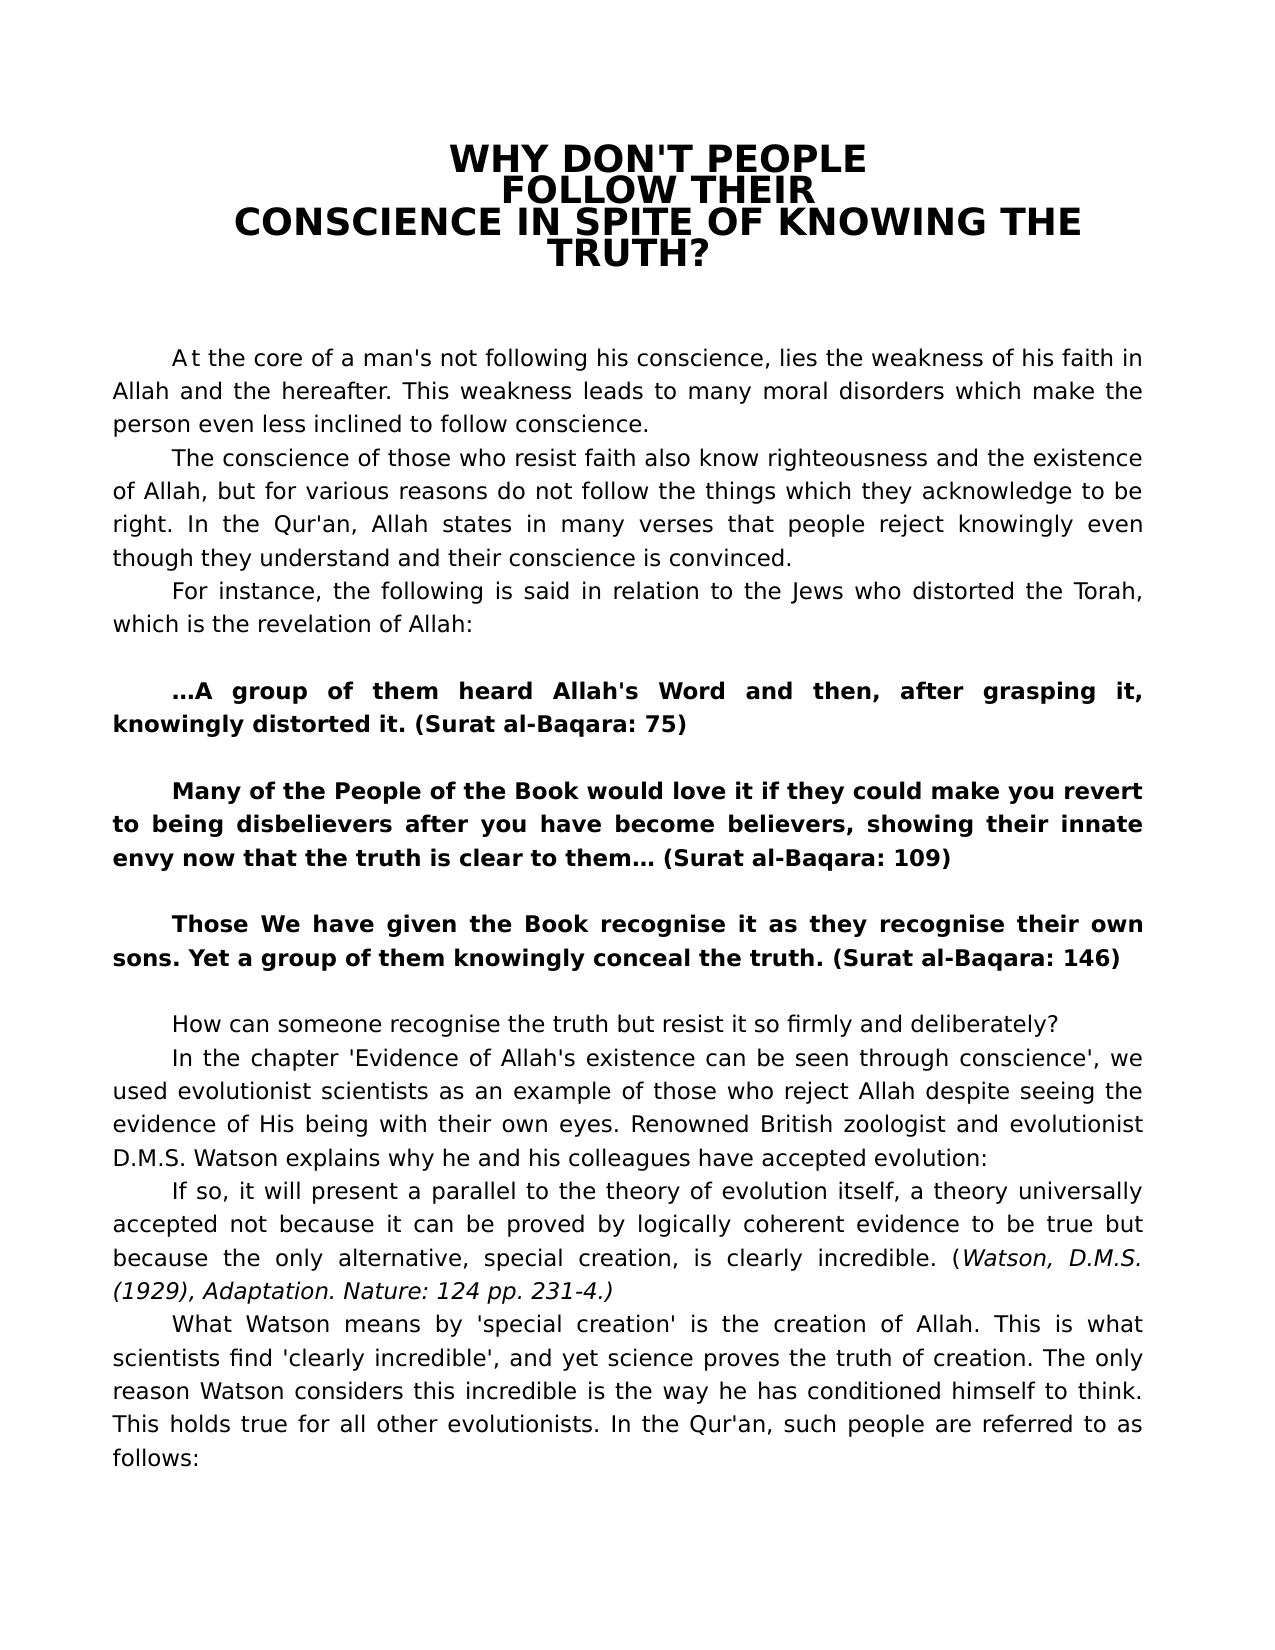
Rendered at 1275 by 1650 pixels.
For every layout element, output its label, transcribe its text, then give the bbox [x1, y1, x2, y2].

text For instance, the following is said in relation to the Jews who distorted the Torah, which is the revelation of Allah: [112, 573, 1145, 639]
text CONSCIENCE IN SPITE OF KNOWING THE TRUTH? [112, 210, 1145, 273]
text …A group of them heard Allah's Word and then, after grasping it, knowingly distorted it. (Surat al-Baqara: 75) [112, 673, 1145, 739]
text How can someone recognise the truth but resist it so firmly and deliberately? [112, 1006, 1145, 1039]
text What Watson means by 'special creation' is the creation of Allah. This is what scientists find 'clearly incredible', and yet science proves the truth of creation. The only reason Watson considers this incredible is the way he has conditioned himself to think. This holds true for all other evolutionists. In the Qur'an, such people are referred to as follows: [112, 1306, 1145, 1473]
text The conscience of those who resist faith also know righteousness and the existence of Allah, but for various reasons do not follow the things which they acknowledge to be right. In the Qur'an, Allah states in many verses that people reject knowingly even though they understand and their conscience is convinced. [112, 439, 1145, 573]
text Those We have given the Book recognise it as they recognise their own sons. Yet a group of them knowingly conceal the truth. (Surat al-Baqara: 146) [112, 906, 1145, 973]
text WHY DON'T PEOPLE [112, 148, 1145, 179]
text At the core of a man's not following his conscience, lies the weakness of his faith in Allah and the hereafter. This weakness leads to many moral disorders which make the person even less inclined to follow conscience. [112, 339, 1145, 439]
text Many of the People of the Book would love it if they could make you revert to being disbelievers after you have become believers, showing their innate envy now that the truth is clear to them… (Surat al-Baqara: 109) [112, 773, 1145, 873]
text If so, it will present a parallel to the theory of evolution itself, a theory universally accepted not because it can be proved by logically coherent evidence to be true but because the only alternative, special creation, is clearly incredible. (Watson, D.M.S. (1929), Adaptation. Nature: 124 pp. 231-4.) [112, 1173, 1145, 1306]
text FOLLOW THEIR [112, 179, 1145, 210]
text In the chapter 'Evidence of Allah's existence can be seen through conscience', we used evolutionist scientists as an example of those who reject Allah despite seeing the evidence of His being with their own eyes. Renowned British zoologist and evolutionist D.M.S. Watson explains why he and his colleagues have accepted evolution: [112, 1039, 1145, 1173]
